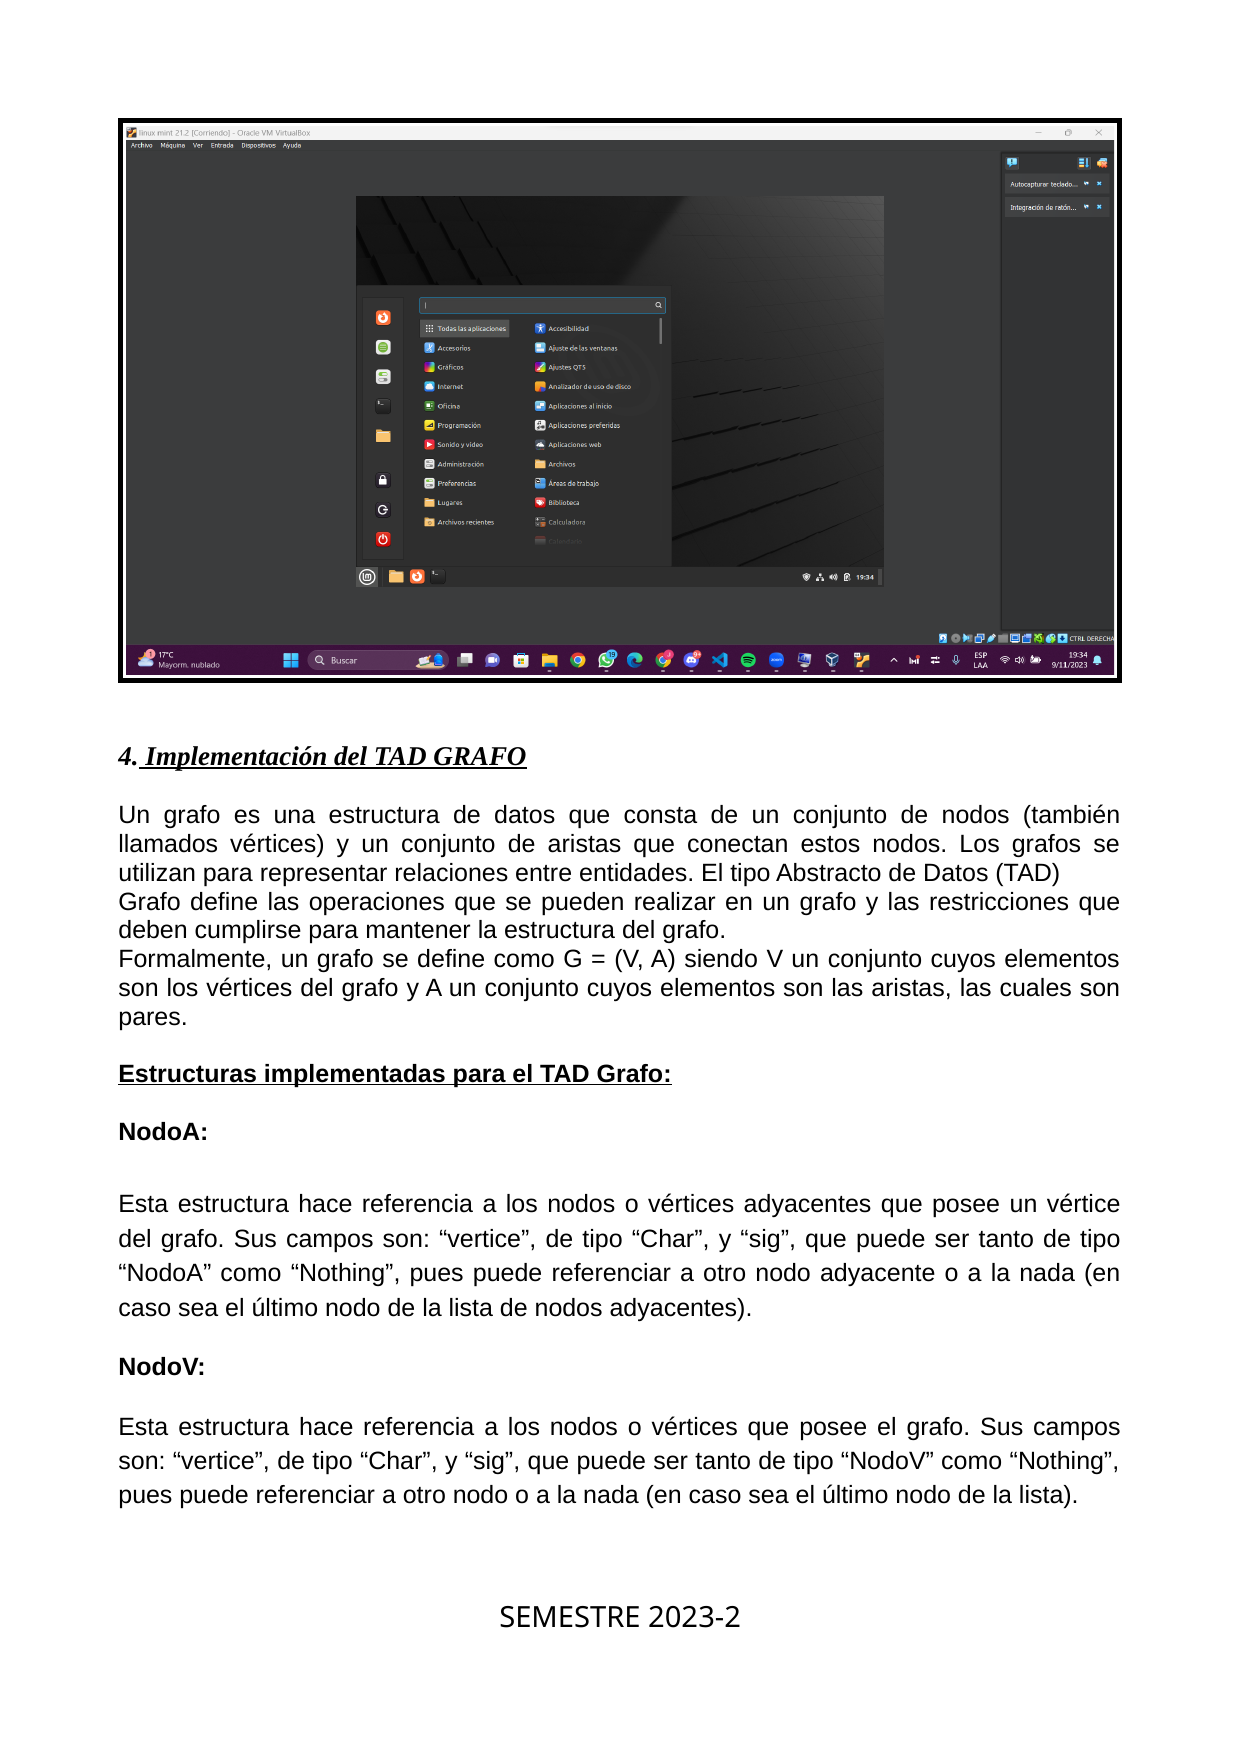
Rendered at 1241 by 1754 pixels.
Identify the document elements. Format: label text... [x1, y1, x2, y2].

text Estructuras implementadas para el TAD Grafo: [118, 1059, 1122, 1088]
text Esta estructura hace referencia a los nodos o vértices adyacentes que posee un vértice del grafo. Sus campos son: “vertice”, de tipo “Char”, y “sig”, que puede ser tanto de tipo “NodoA” como “Nothing”, pues puede referenciar a otro nodo adyacente o a la nada (en caso sea el último nodo de la lista de nodos adyacentes). [118, 1189, 1122, 1321]
text Grafo define las operaciones que se pueden realizar en un grafo y las restricciones que deben cumplirse para mantener la estructura del grafo. [118, 886, 1122, 944]
text Esta estructura hace referencia a los nodos o vértices que posee el grafo. Sus campos son: “vertice”, de tipo “Char”, y “sig”, que puede ser tanto de tipo “NodoV” como “Nothing”, pues puede referenciar a otro nodo o a la nada (en caso sea el último nodo de la lista). [118, 1411, 1122, 1509]
picture [126, 126, 1115, 675]
text Formalmente, un grafo se define como G = (V, A) siendo V un conjunto cuyos elementos son los vértices del grafo y A un conjunto cuyos elementos son las aristas, las cuales son pares. [118, 944, 1122, 1030]
text 4. Implementación del TAD GRAFO [118, 740, 1122, 771]
text NodoV: [118, 1352, 1122, 1381]
text NodoA: [118, 1116, 1122, 1145]
text Un grafo es una estructura de datos que consta de un conjunto de nodos (también llamados vértices) y un conjunto de aristas que conectan estos nodos. Los grafos se utilizan para representar relaciones entre entidades. El tipo Abstracto de Datos (TAD) [118, 800, 1122, 886]
